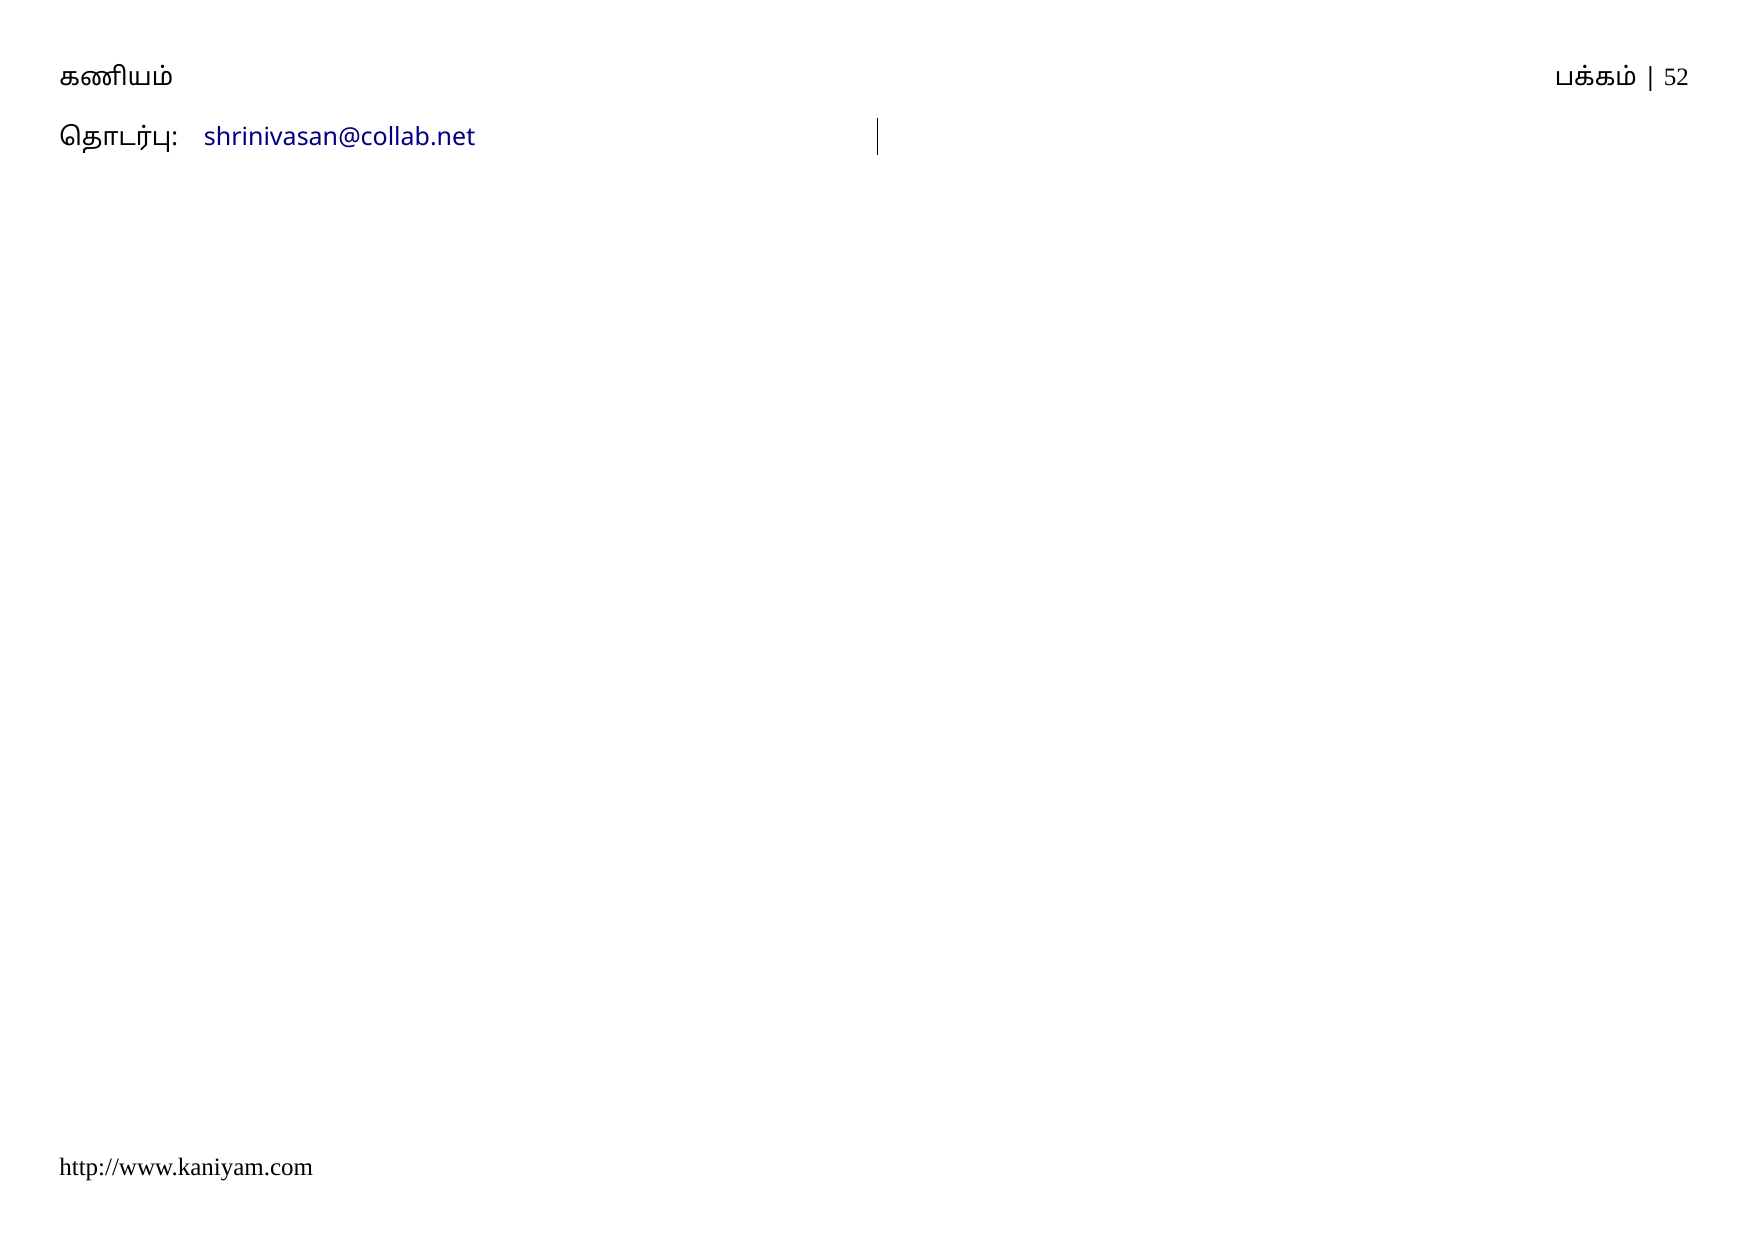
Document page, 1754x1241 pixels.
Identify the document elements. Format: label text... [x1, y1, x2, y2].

text தொடர்பு: shrinivasan@collab.net [59, 118, 862, 154]
